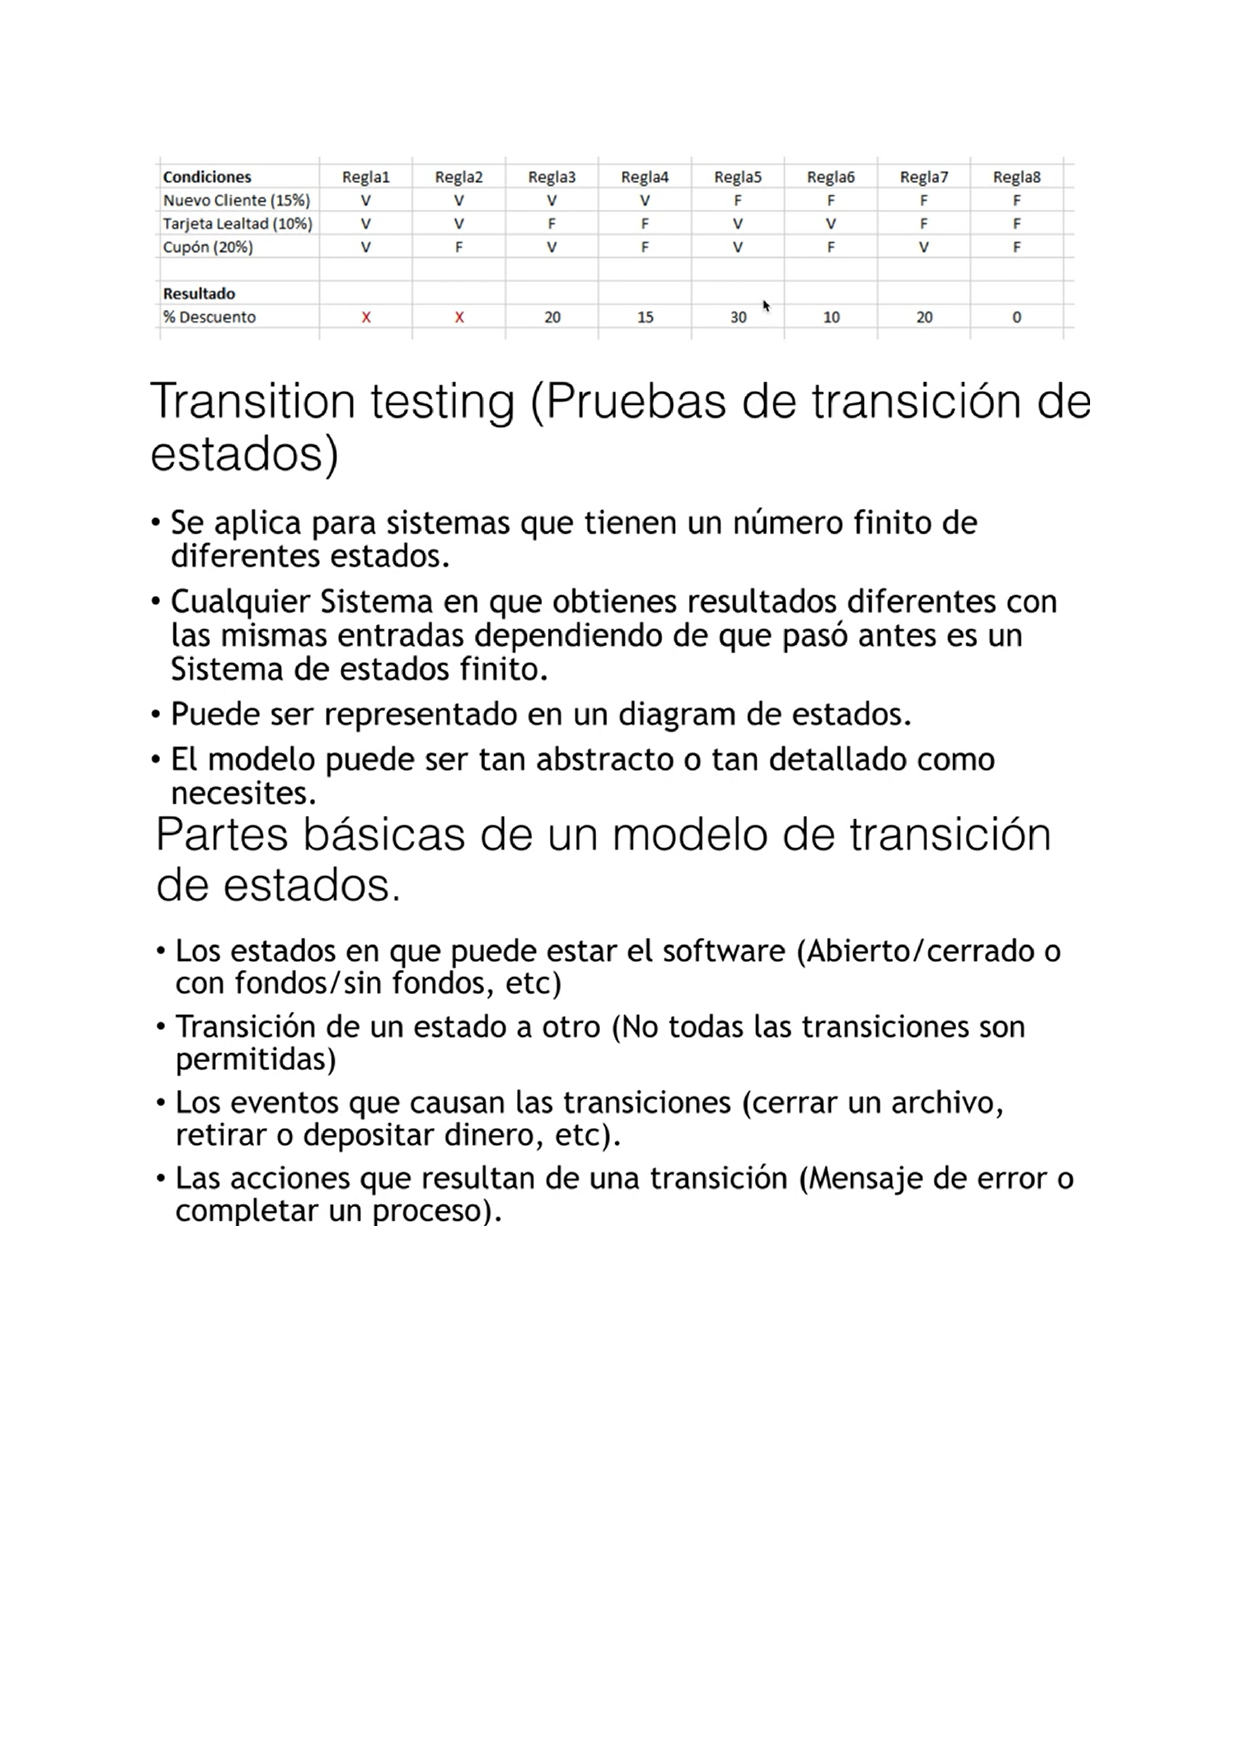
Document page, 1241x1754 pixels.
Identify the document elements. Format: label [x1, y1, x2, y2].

picture [150, 377, 1091, 812]
picture [150, 150, 1091, 344]
picture [150, 815, 1091, 1226]
